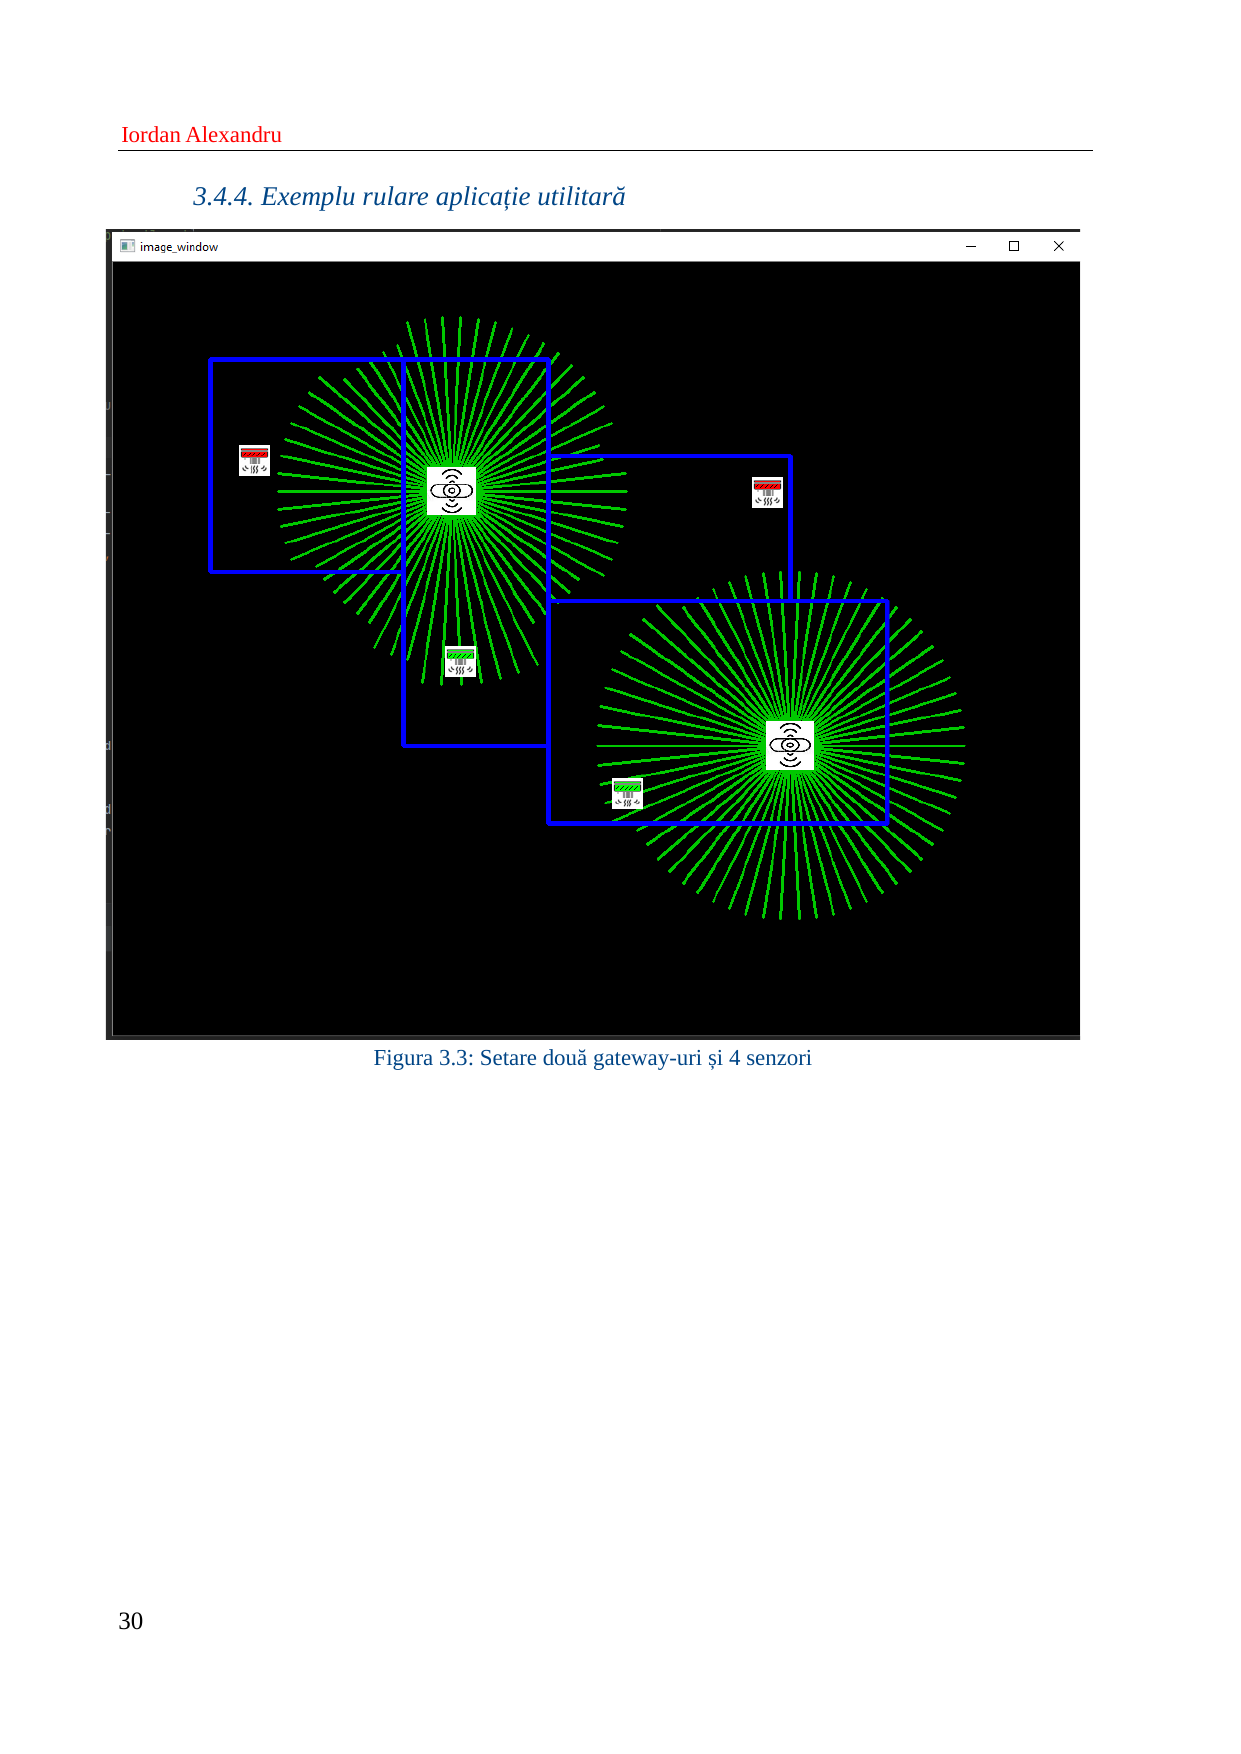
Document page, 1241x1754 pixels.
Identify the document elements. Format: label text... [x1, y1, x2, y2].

subtitle Exemplu rulare aplicație utilitară [193, 180, 1093, 211]
text Figura 3.3: Setare două gateway-uri și 4 senzori [101, 230, 1085, 1071]
picture [976, 229, 1081, 1040]
